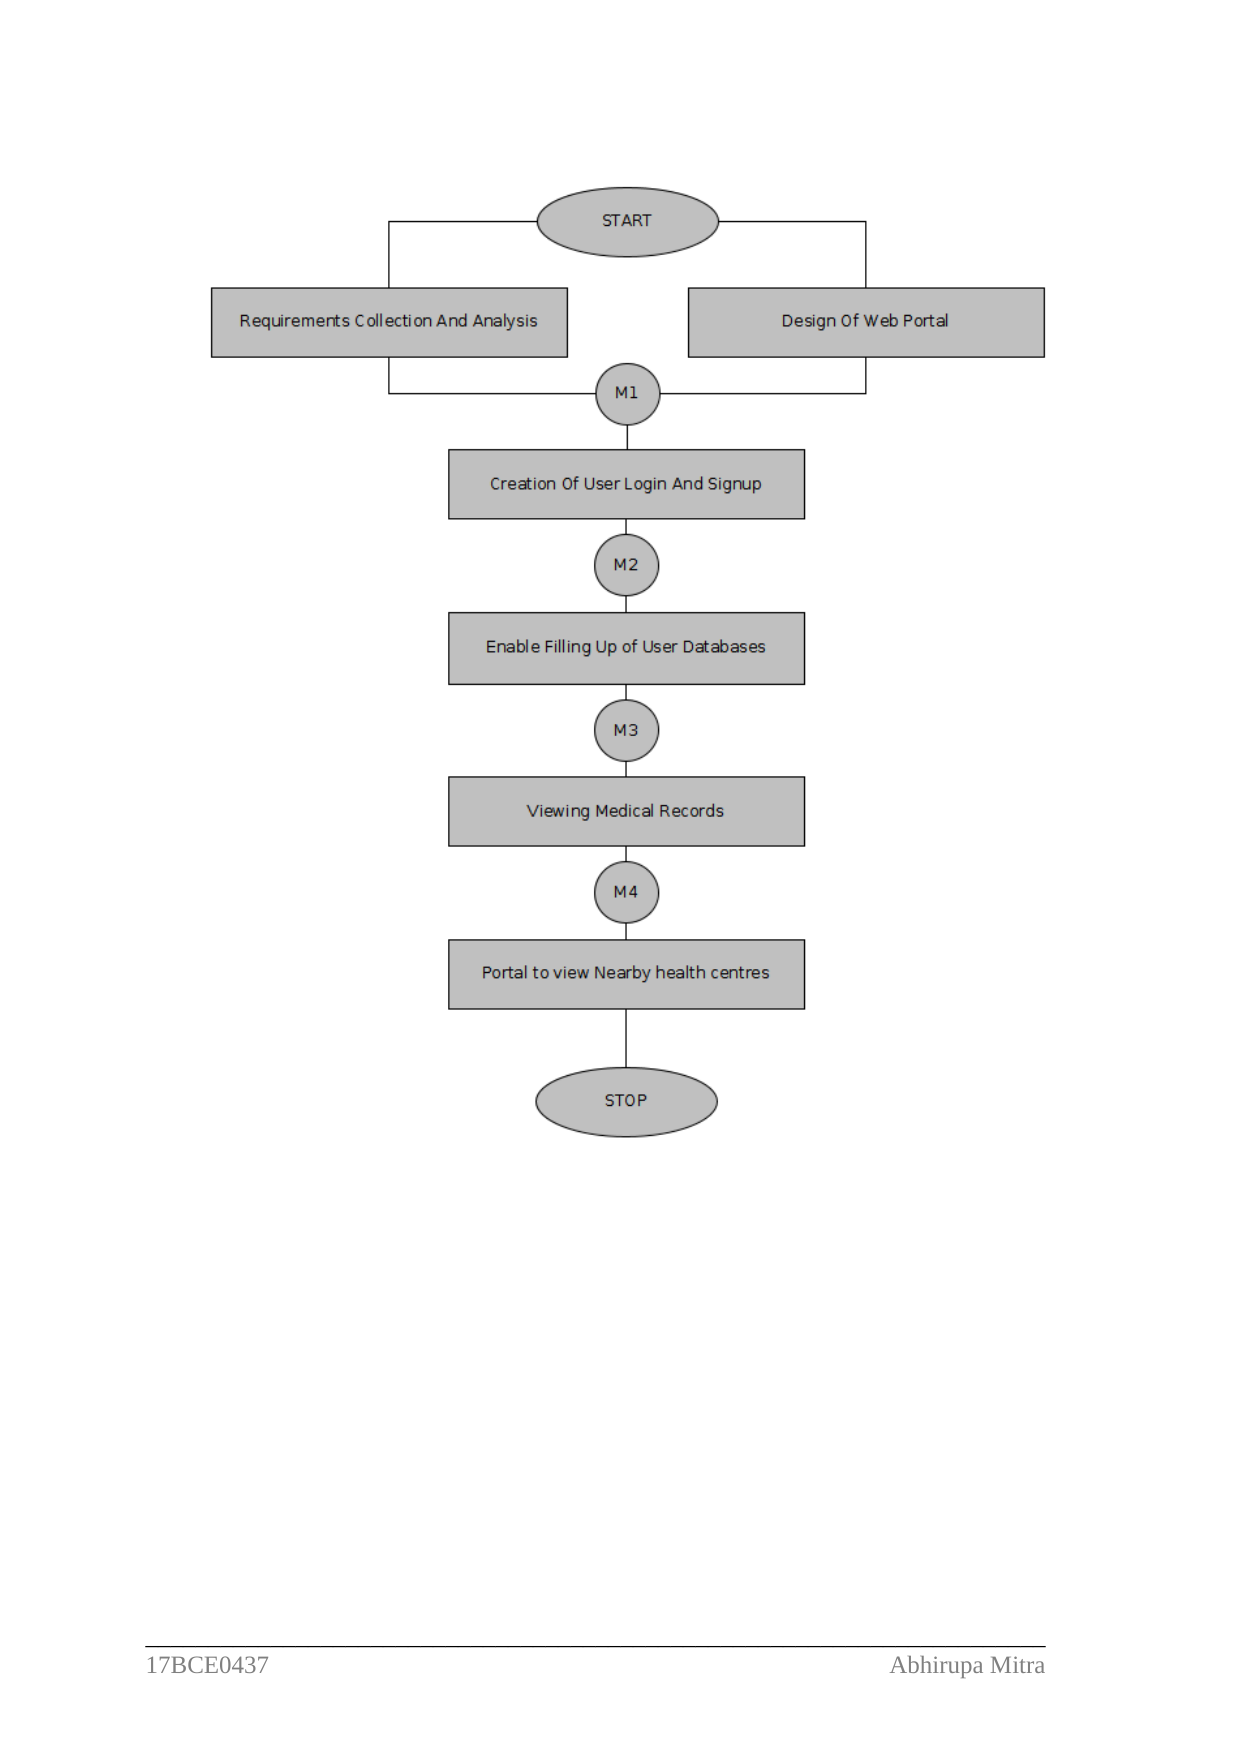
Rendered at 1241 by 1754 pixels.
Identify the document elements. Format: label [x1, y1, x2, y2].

picture [161, 172, 677, 1174]
